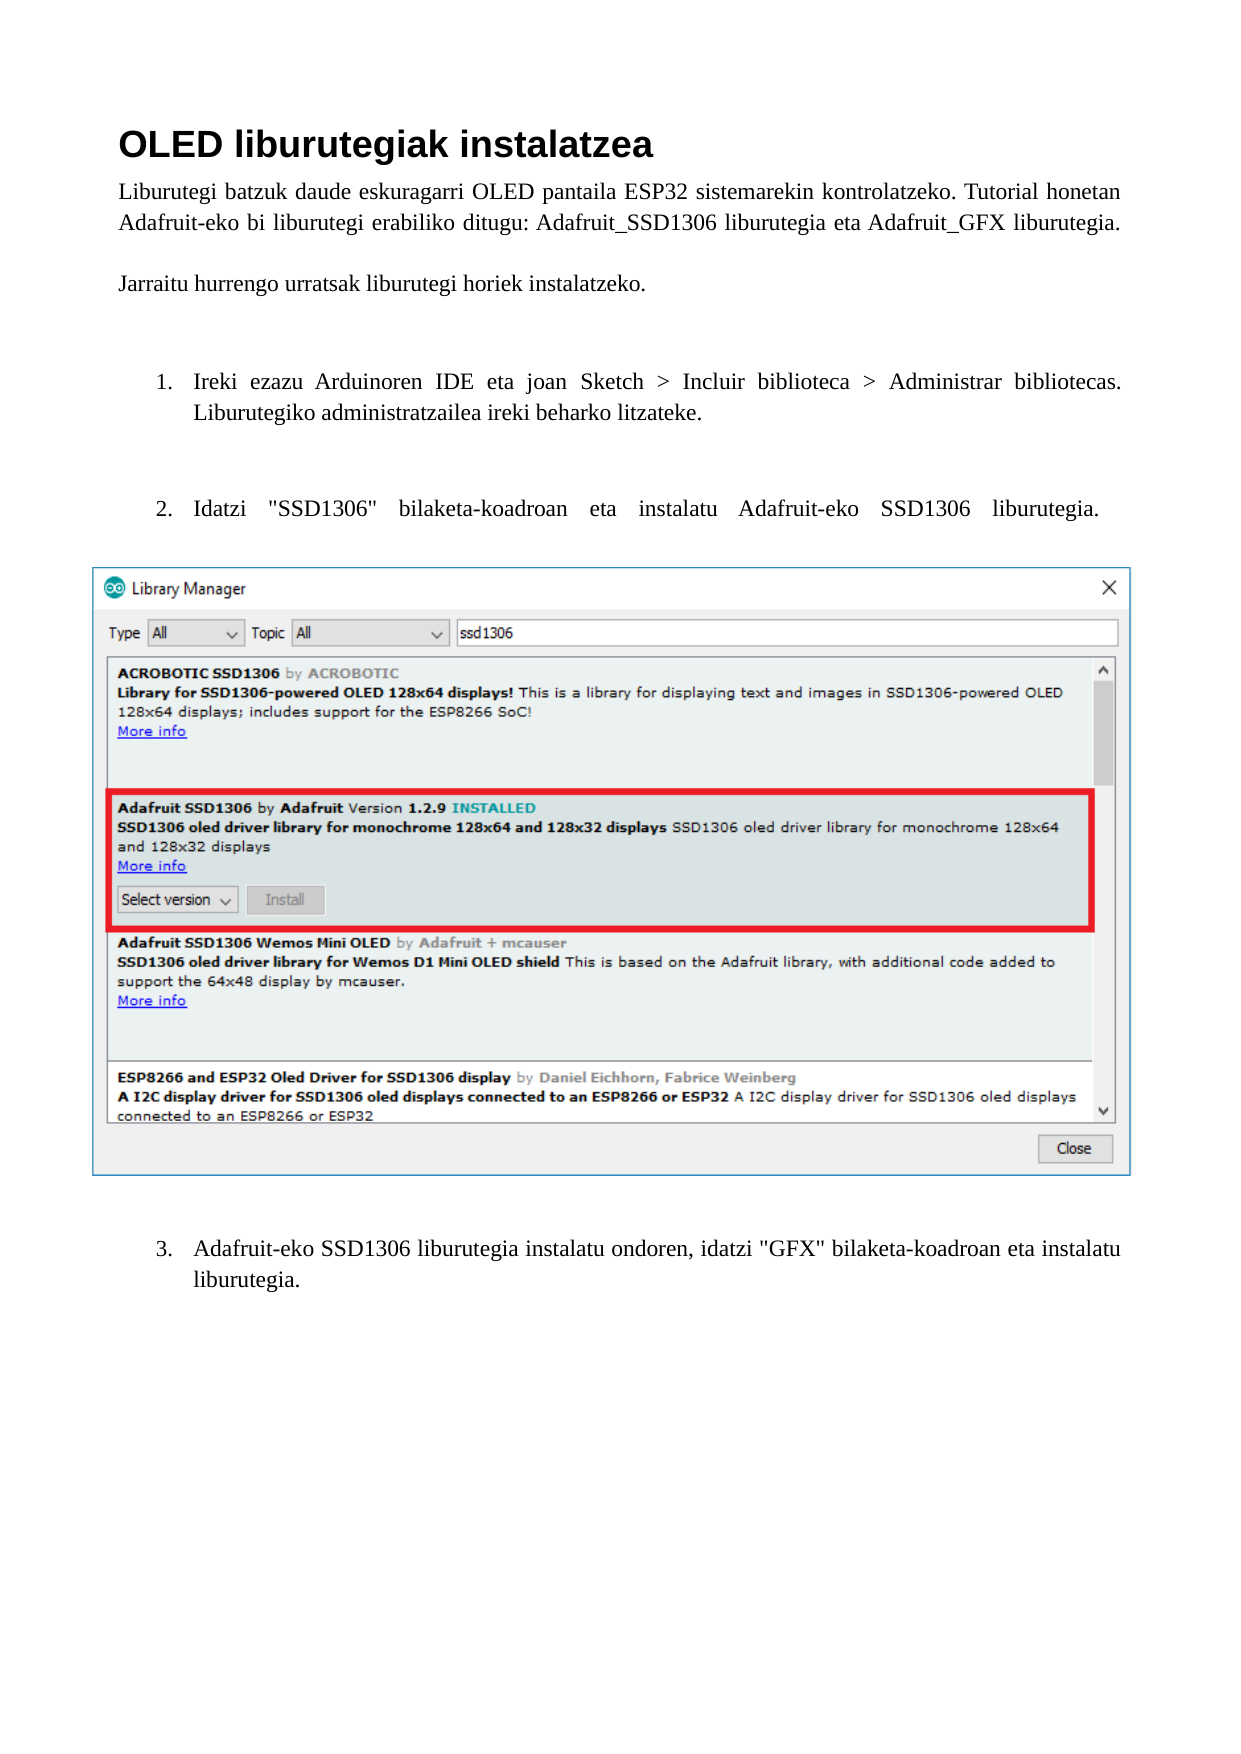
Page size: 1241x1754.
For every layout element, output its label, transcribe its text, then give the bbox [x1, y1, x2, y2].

list Adafruit-eko SSD1306 liburutegia instalatu ondoren, idatzi "GFX" bilaketa-koadroan eta instalatu liburutegia. [156, 1234, 1122, 1292]
list Ireki ezazu Arduinoren IDE eta joan Sketch > Incluir biblioteca > Administrar bibliotecas. Liburutegiko administratzailea ireki beharko litzateke. [156, 367, 1122, 425]
subtitle OLED liburutegiak instalatzea [118, 118, 1122, 166]
text Liburutegi batzuk daude eskuragarri OLED pantaila ESP32 sistemarekin kontrolatzeko. Tutorial honetan Adafruit-eko bi liburutegi erabiliko ditugu: Adafruit_SSD1306 liburutegia eta Adafruit_GFX liburutegia. Jarraitu hurrengo urratsak liburutegi horiek instalatzeko. [118, 178, 1122, 297]
list Idatzi "SSD1306" bilaketa-koadroan eta instalatu Adafruit-eko SSD1306 liburutegia. [156, 495, 1122, 552]
picture [92, 567, 1132, 1176]
